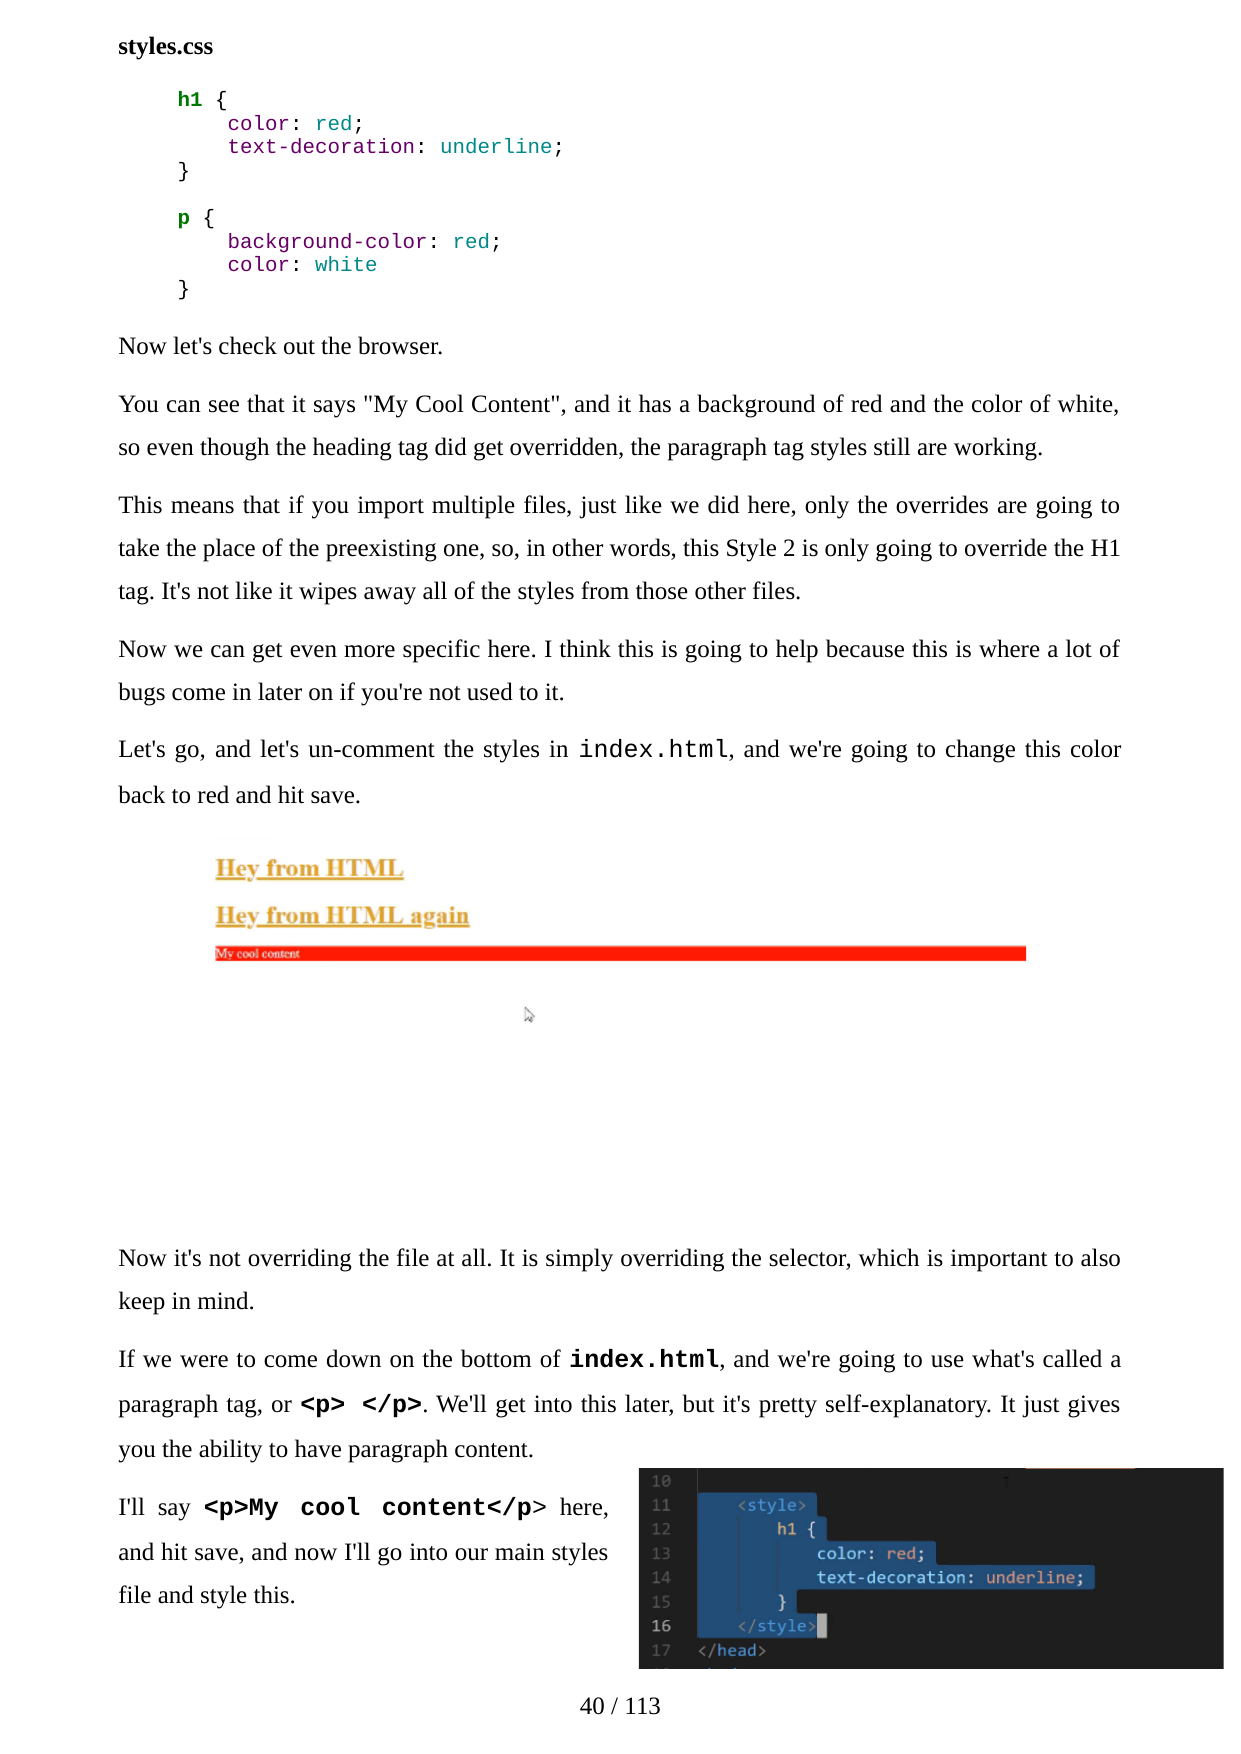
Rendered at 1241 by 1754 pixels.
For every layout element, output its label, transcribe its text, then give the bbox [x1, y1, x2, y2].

text This means that if you import multiple files, just like we did here, only the overrides are going to take the place of the preexisting one, so, in other words, this Style 2 is only going to override the H1 tag. It's not like it wipes away all of the styles from those other files. [118, 490, 1122, 605]
text background-color: red; [177, 231, 1122, 254]
text } [177, 278, 1122, 302]
text Let's go, and let's un-comment the styles in index.html, and we're going to change this color back to red and hit save. [118, 734, 1122, 808]
text } [177, 160, 1122, 183]
text Now let's check out the browser. [118, 331, 1122, 360]
text You can see that it says "My Cool Content", and it has a background of red and the color of white, so even though the heading tag did get overridden, the paragraph tag styles still are working. [118, 389, 1122, 461]
text color: white [177, 254, 1122, 278]
text I'll say <p>My cool content</p> here, and hit save, and now I'll go into our main styles file and style this. [118, 1492, 638, 1609]
picture [638, 1468, 1224, 1669]
text Now we can get even more specific here. I think this is going to help because this is where a lot of bugs come in later on if you're not used to it. [118, 634, 1122, 706]
text p { [177, 207, 1122, 231]
picture [214, 837, 1027, 1229]
text color: red; [177, 113, 1122, 136]
text h1 { [177, 89, 1122, 113]
text text-decoration: underline; [177, 136, 1122, 160]
text Now it's not overriding the file at all. It is simply overriding the selector, which is important to also keep in mind. [118, 837, 1122, 1315]
text If we were to come down on the bottom of index.html, and we're going to use what's called a paragraph tag, or <p> </p>. We'll get into this later, but it's pretty self-explanatory. It just gives you the ability to have paragraph content. [118, 1344, 1122, 1463]
text styles.css [118, 31, 1122, 60]
